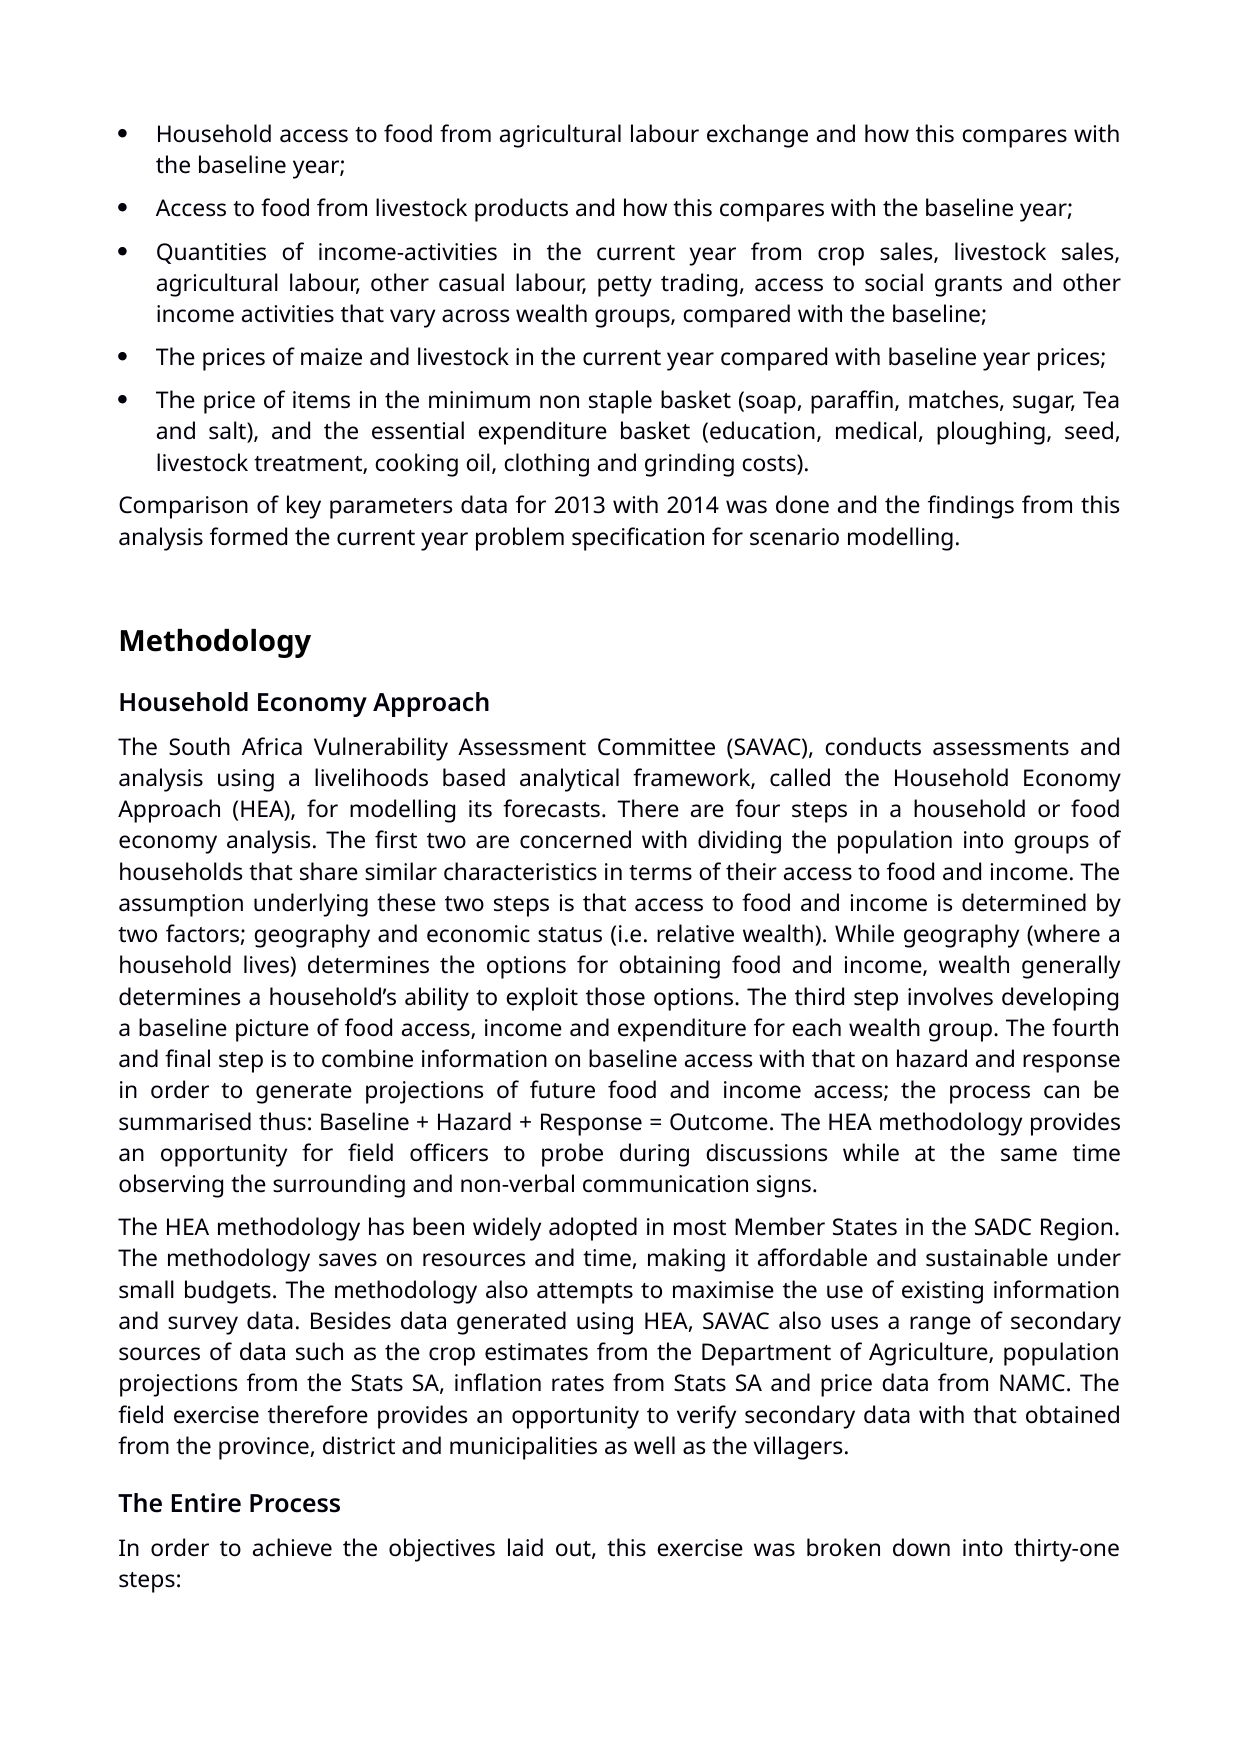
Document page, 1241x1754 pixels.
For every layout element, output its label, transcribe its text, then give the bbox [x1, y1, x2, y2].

text In order to achieve the objectives laid out, this exercise was broken down into thirty-one steps: [118, 1532, 1122, 1594]
list Quantities of income-activities in the current year from crop sales, livestock sales, agricultural labour, other casual labour, petty trading, access to social grants and other income activities that vary across wealth groups, compared with the baseline; [118, 235, 1122, 329]
text The South Africa Vulnerability Assessment Committee (SAVAC), conducts assessments and analysis using a livelihoods based analytical framework, called the Household Economy Approach (HEA), for modelling its forecasts. There are four steps in a household or food economy analysis. The first two are concerned with dividing the population into groups of households that share similar characteristics in terms of their access to food and income. The assumption underlying these two steps is that access to food and income is determined by two factors; geography and economic status (i.e. relative wealth). While geography (where a household lives) determines the options for obtaining food and income, wealth generally determines a household’s ability to exploit those options. The third step involves developing a baseline picture of food access, income and expenditure for each wealth group. The fourth and final step is to combine information on baseline access with that on hazard and response in order to generate projections of future food and income access; the process can be summarised thus: Baseline + Hazard + Response = Outcome. The HEA methodology provides an opportunity for field officers to probe during discussions while at the same time observing the surrounding and non-verbal communication signs. [118, 731, 1122, 1199]
subtitle The Entire Process [118, 1486, 1122, 1520]
list The price of items in the minimum non staple basket (soap, paraffin, matches, sugar, Tea and salt), and the essential expenditure basket (education, medical, ploughing, seed, livestock treatment, cooking oil, clothing and grinding costs). [118, 384, 1122, 478]
subtitle Household Economy Approach [118, 685, 1122, 719]
list Access to food from livestock products and how this compares with the baseline year; [118, 192, 1122, 224]
text The HEA methodology has been widely adopted in most Member States in the SADC Region. The methodology saves on resources and time, making it affordable and sustainable under small budgets. The methodology also attempts to maximise the use of existing information and survey data. Besides data generated using HEA, SAVAC also uses a range of secondary sources of data such as the crop estimates from the Department of Agriculture, population projections from the Stats SA, inflation rates from Stats SA and price data from NAMC. The field exercise therefore provides an opportunity to verify secondary data with that obtained from the province, district and municipalities as well as the villagers. [118, 1211, 1122, 1461]
subtitle Methodology [118, 620, 1122, 660]
list The prices of maize and livestock in the current year compared with baseline year prices; [118, 341, 1122, 372]
text Comparison of key parameters data for 2013 with 2014 was done and the findings from this analysis formed the current year problem specification for scenario modelling. [118, 489, 1122, 552]
list Household access to food from agricultural labour exchange and how this compares with the baseline year; [118, 118, 1122, 181]
